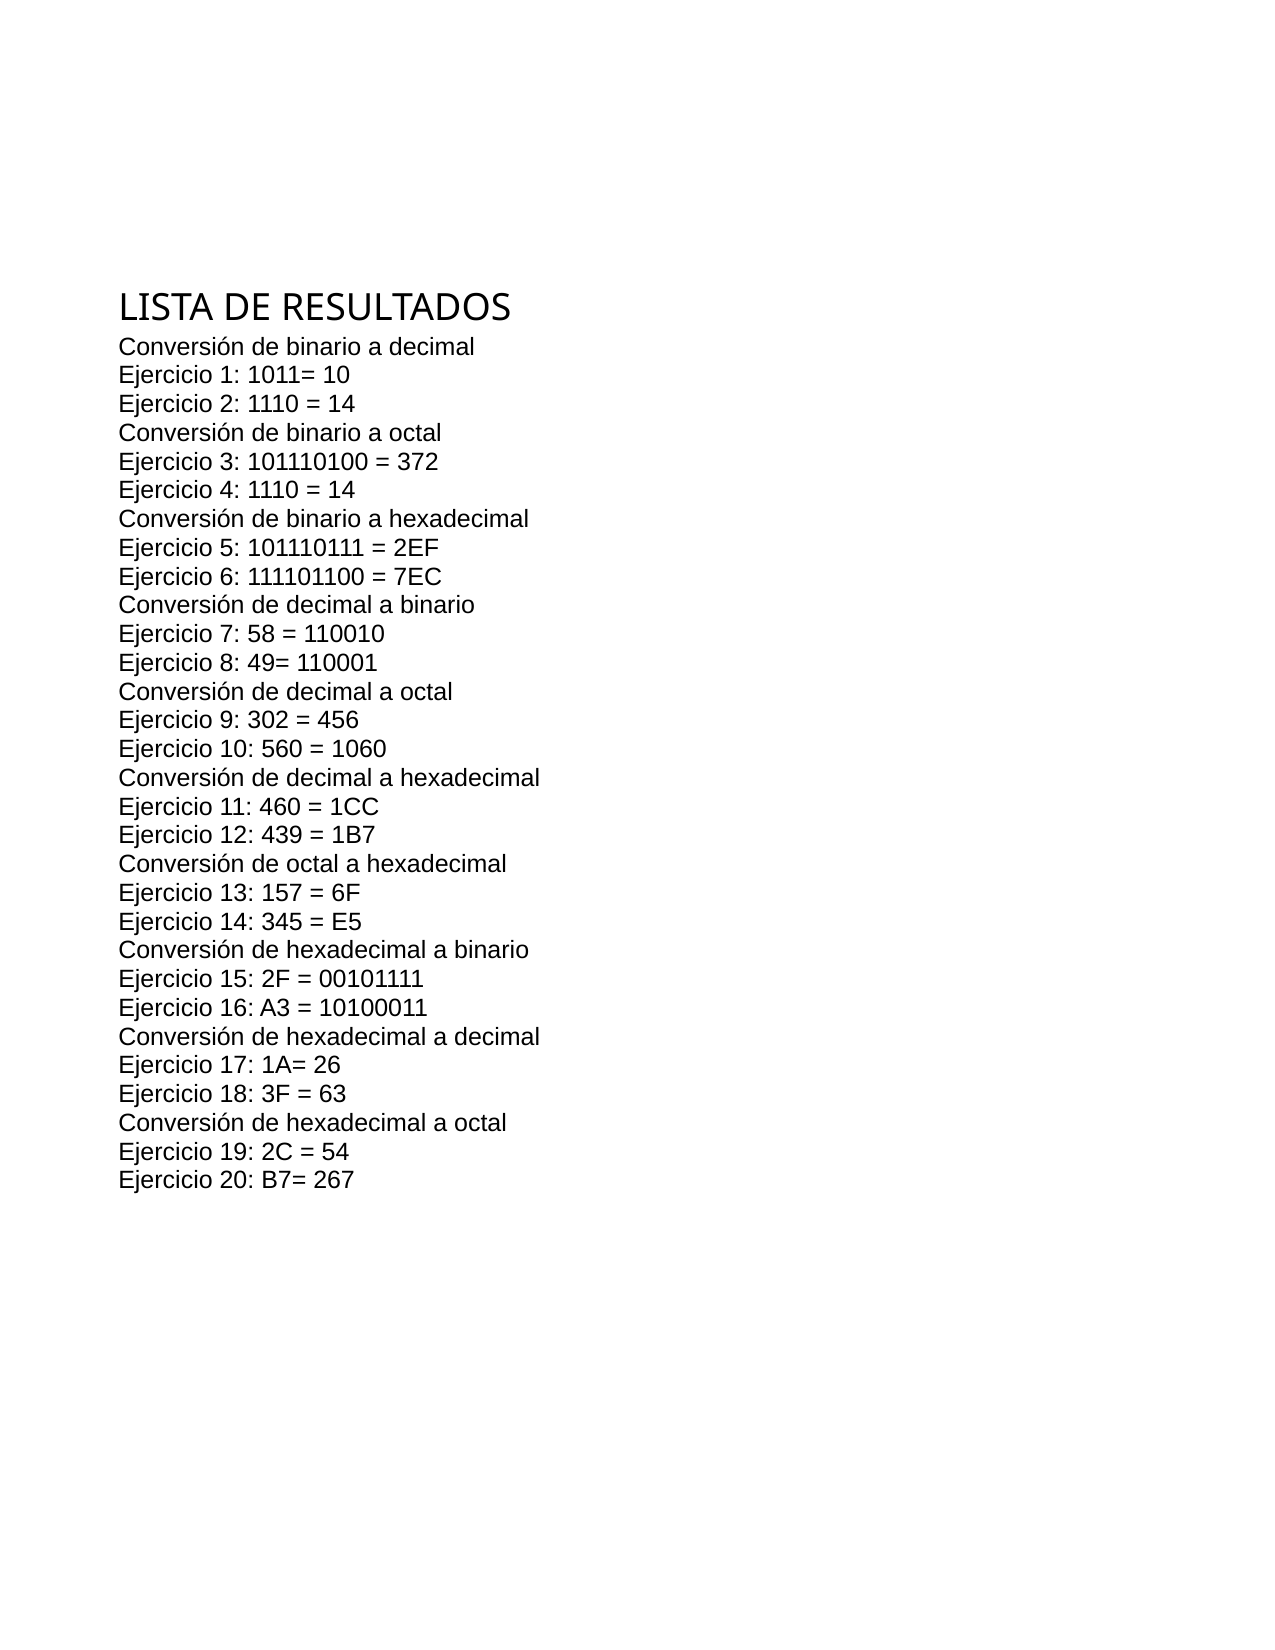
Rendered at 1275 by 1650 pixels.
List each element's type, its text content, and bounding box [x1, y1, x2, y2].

list Conversión de octal a hexadecimal [118, 849, 1157, 878]
list Ejercicio 10: 560 = 1060 [118, 734, 1157, 763]
list LISTA DE RESULTADOS [118, 281, 1157, 332]
list Ejercicio 6: 111101100 = 7EC [118, 562, 1157, 591]
list Ejercicio 16: A3 = 10100011 [118, 993, 1157, 1022]
list Ejercicio 15: 2F = 00101111 [118, 964, 1157, 993]
list Ejercicio 5: 101110111 = 2EF [118, 533, 1157, 562]
list Ejercicio 8: 49= 110001 [118, 648, 1157, 677]
list Ejercicio 7: 58 = 110010 [118, 619, 1157, 648]
list Ejercicio 9: 302 = 456 [118, 706, 1157, 734]
list Conversión de hexadecimal a binario [118, 936, 1157, 964]
list Ejercicio 14: 345 = E5 [118, 907, 1157, 936]
list Ejercicio 20: B7= 267 [118, 1166, 1157, 1194]
list Ejercicio 12: 439 = 1B7 [118, 821, 1157, 849]
list Conversión de decimal a binario [118, 591, 1157, 619]
list Ejercicio 19: 2C = 54 [118, 1137, 1157, 1166]
list Conversión de hexadecimal a octal [118, 1108, 1157, 1137]
list Conversión de binario a octal [118, 418, 1157, 447]
list Ejercicio 18: 3F = 63 [118, 1079, 1157, 1108]
list Conversión de binario a decimal [118, 332, 1157, 361]
list Conversión de decimal a hexadecimal [118, 763, 1157, 792]
list Ejercicio 13: 157 = 6F [118, 878, 1157, 907]
list Conversión de binario a hexadecimal [118, 504, 1157, 533]
list Ejercicio 3: 101110100 = 372 [118, 447, 1157, 476]
list Ejercicio 17: 1A= 26 [118, 1051, 1157, 1079]
list Ejercicio 11: 460 = 1CC [118, 792, 1157, 821]
list Conversión de decimal a octal [118, 677, 1157, 706]
list Ejercicio 1: 1011= 10 [118, 361, 1157, 389]
list Ejercicio 4: 1110 = 14 [118, 476, 1157, 504]
list Conversión de hexadecimal a decimal [118, 1022, 1157, 1051]
list Ejercicio 2: 1110 = 14 [118, 389, 1157, 418]
